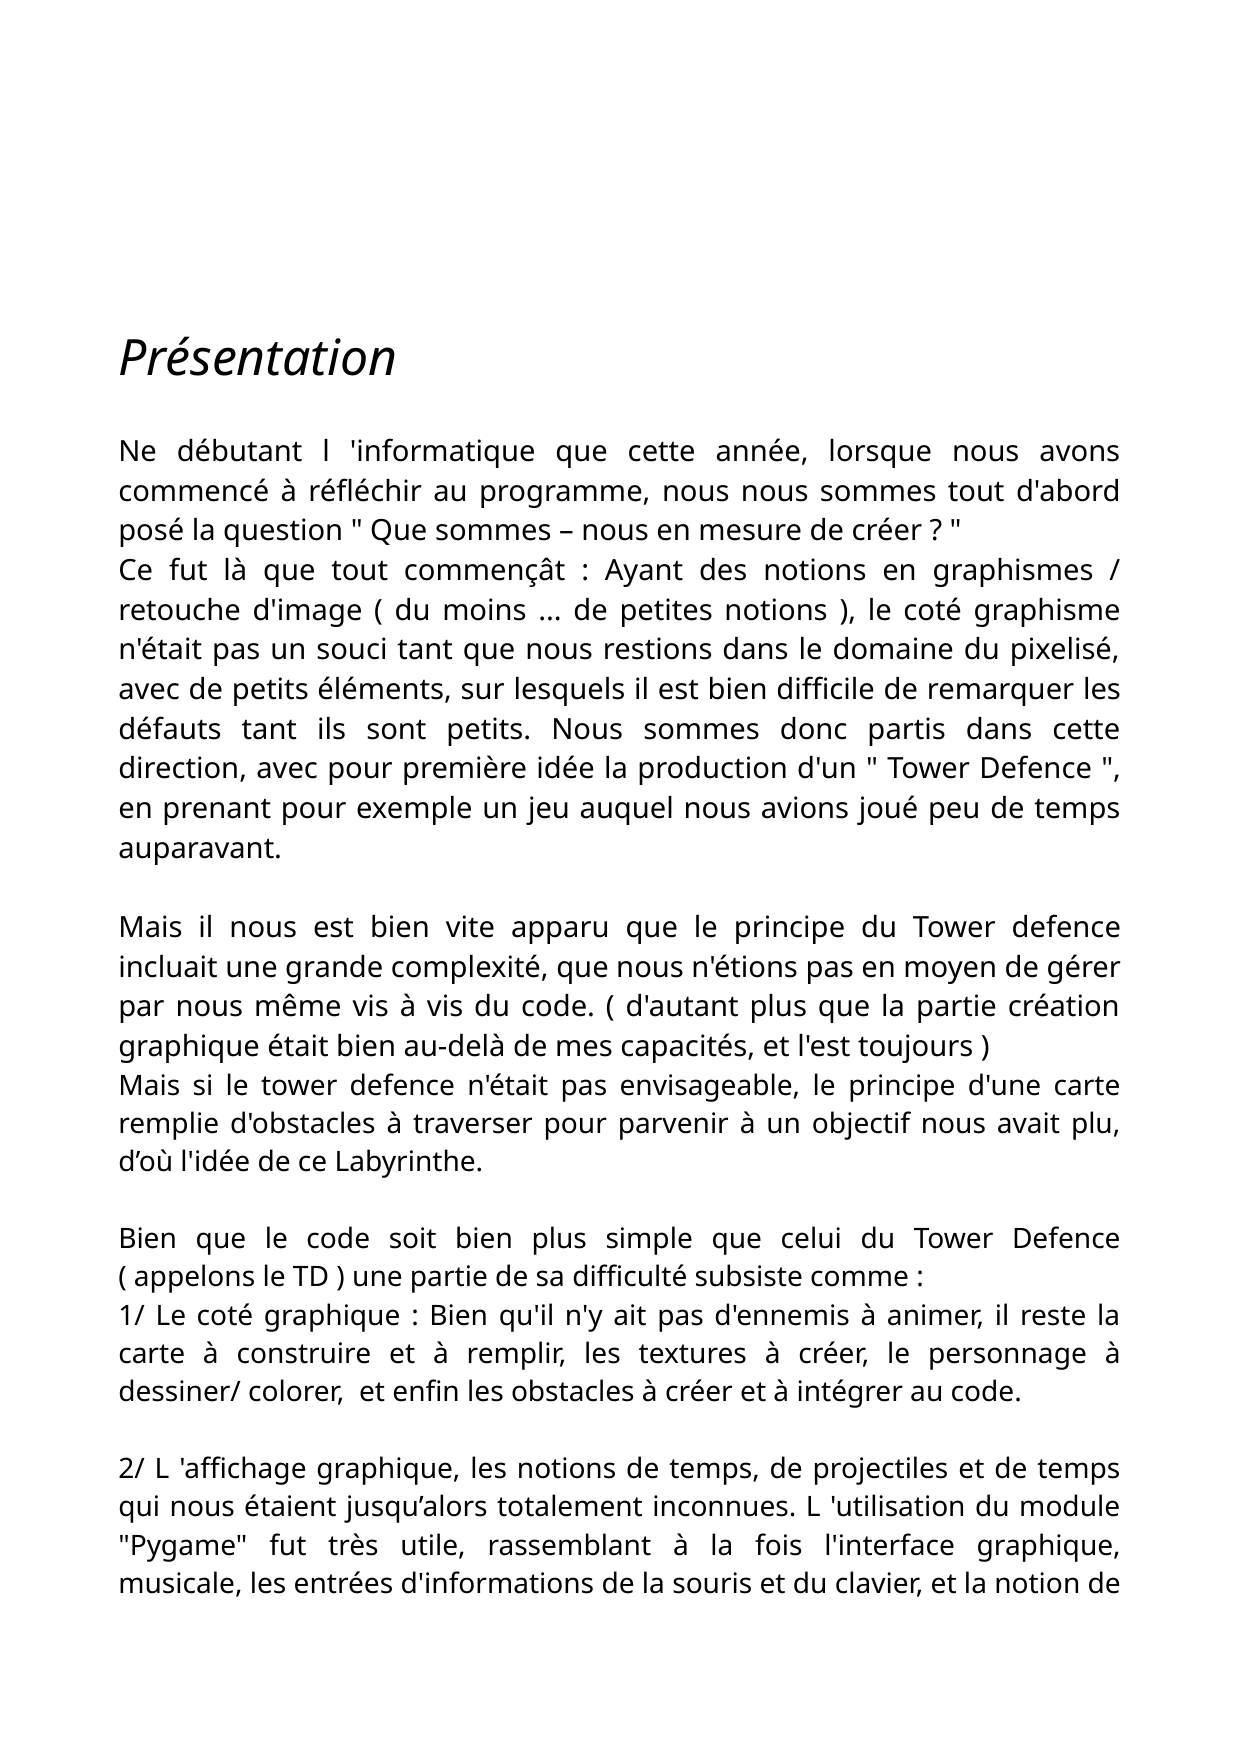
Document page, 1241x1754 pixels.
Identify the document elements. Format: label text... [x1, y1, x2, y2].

text 2/ L 'affichage graphique, les notions de temps, de projectiles et de temps qui nous étaient jusqu’alors totalement inconnues. L 'utilisation du module "Pygame" fut très utile, rassemblant à la fois l'interface graphique, musicale, les entrées d'informations de la souris et du clavier, et la notion de [118, 1448, 1122, 1602]
text Bien que le code soit bien plus simple que celui du Tower Defence ( appelons le TD ) une partie de sa difficulté subsiste comme : [118, 1218, 1122, 1295]
text Ne débutant l 'informatique que cette année, lorsque nous avons commencé à réfléchir au programme, nous nous sommes tout d'abord posé la question " Que sommes – nous en mesure de créer ? " [118, 430, 1122, 549]
text Ce fut là que tout commençât : Ayant des notions en graphismes / retouche d'image ( du moins ... de petites notions ), le coté graphisme n'était pas un souci tant que nous restions dans le domaine du pixelisé, avec de petits éléments, sur lesquels il est bien difficile de remarquer les défauts tant ils sont petits. Nous sommes donc partis dans cette direction, avec pour première idée la production d'un " Tower Defence ", en prenant pour exemple un jeu auquel nous avions joué peu de temps auparavant. [118, 549, 1122, 867]
text Présentation [118, 322, 1122, 390]
text Mais si le tower defence n'était pas envisageable, le principe d'une carte remplie d'obstacles à traverser pour parvenir à un objectif nous avait plu, d’où l'idée de ce Labyrinthe. [118, 1065, 1122, 1180]
text Mais il nous est bien vite apparu que le principe du Tower defence incluait une grande complexité, que nous n'étions pas en moyen de gérer par nous même vis à vis du code. ( d'autant plus que la partie création graphique était bien au-delà de mes capacités, et l'est toujours ) [118, 906, 1122, 1065]
text 1/ Le coté graphique : Bien qu'il n'y ait pas d'ennemis à animer, il reste la carte à construire et à remplir, les textures à créer, le personnage à dessiner/ colorer, et enfin les obstacles à créer et à intégrer au code. [118, 1295, 1122, 1410]
